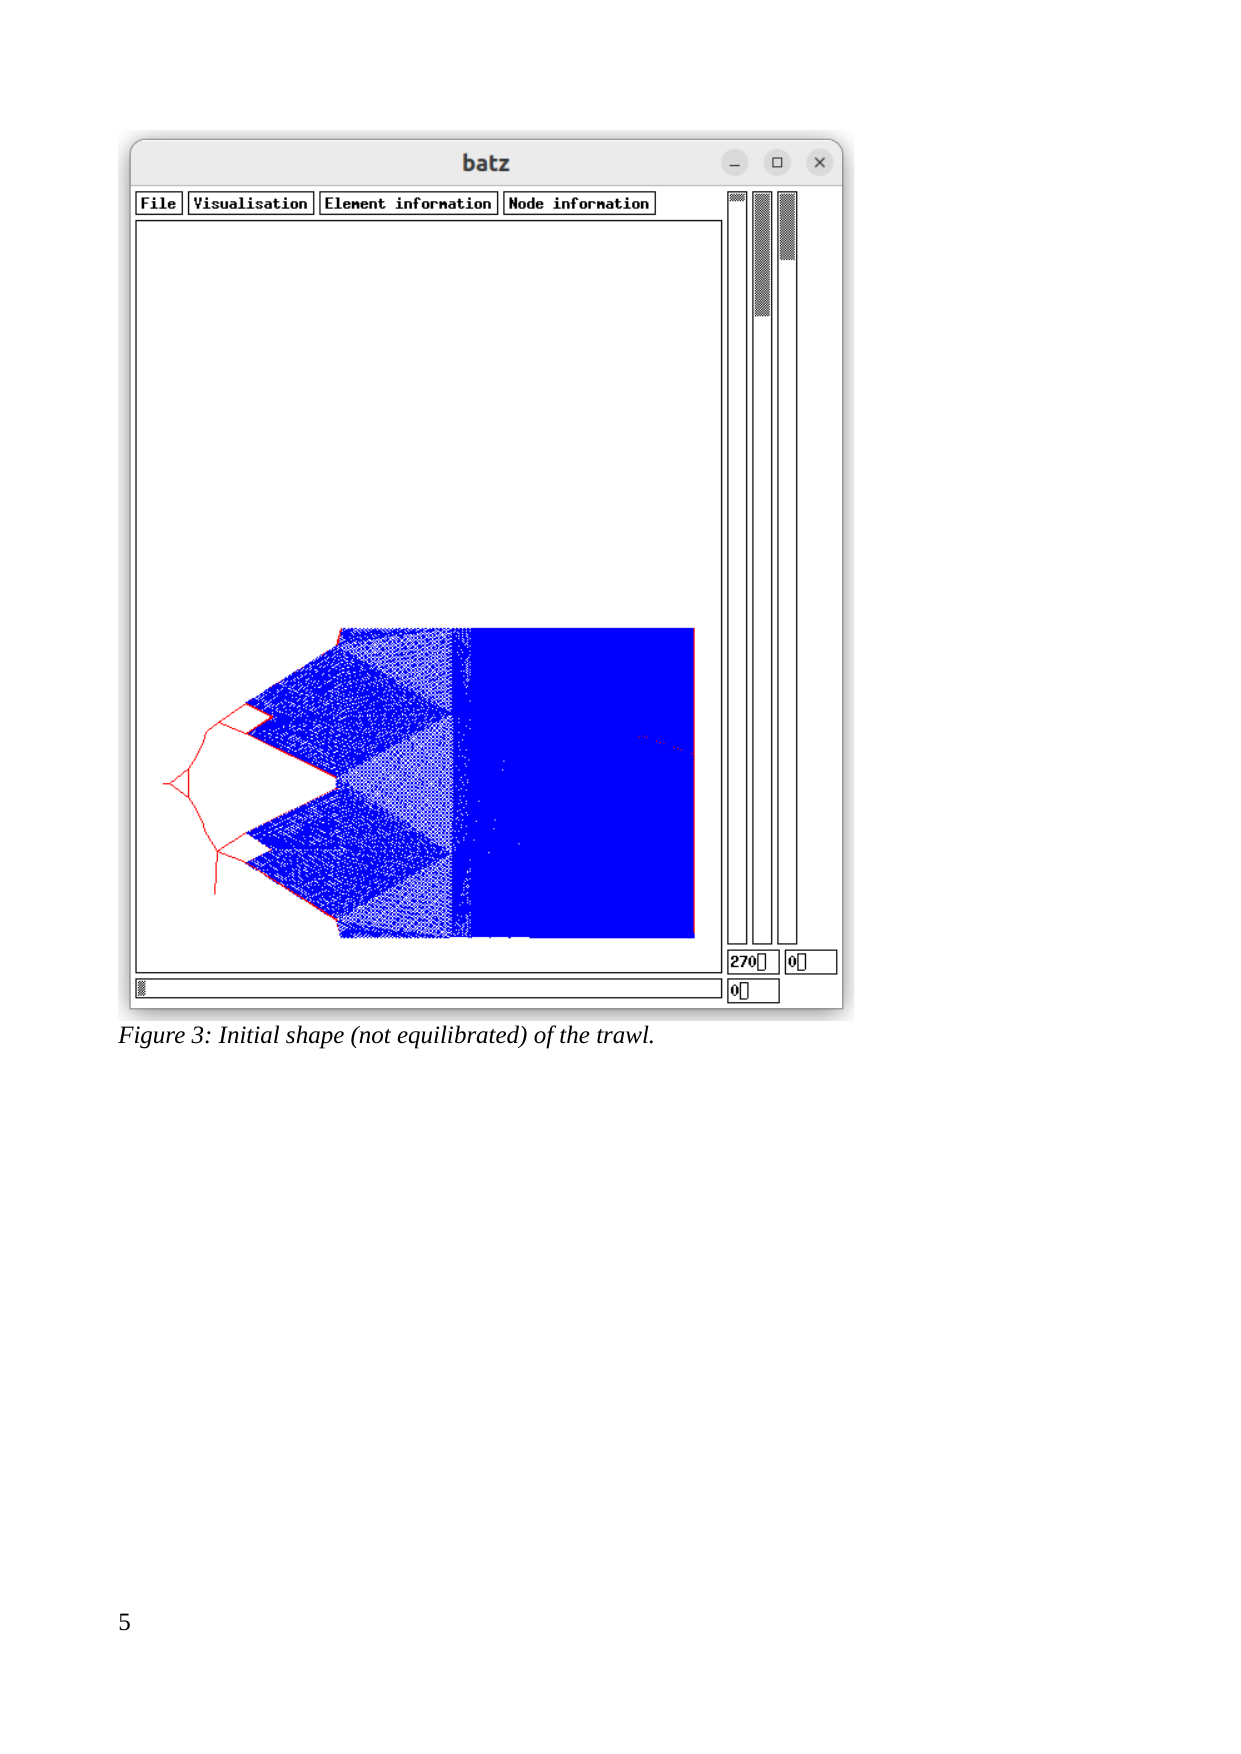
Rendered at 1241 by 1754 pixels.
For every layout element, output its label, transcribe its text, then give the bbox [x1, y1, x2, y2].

picture [118, 130, 855, 1021]
text Figure 3: Initial shape (not equilibrated) of the trawl. [118, 1021, 854, 1049]
